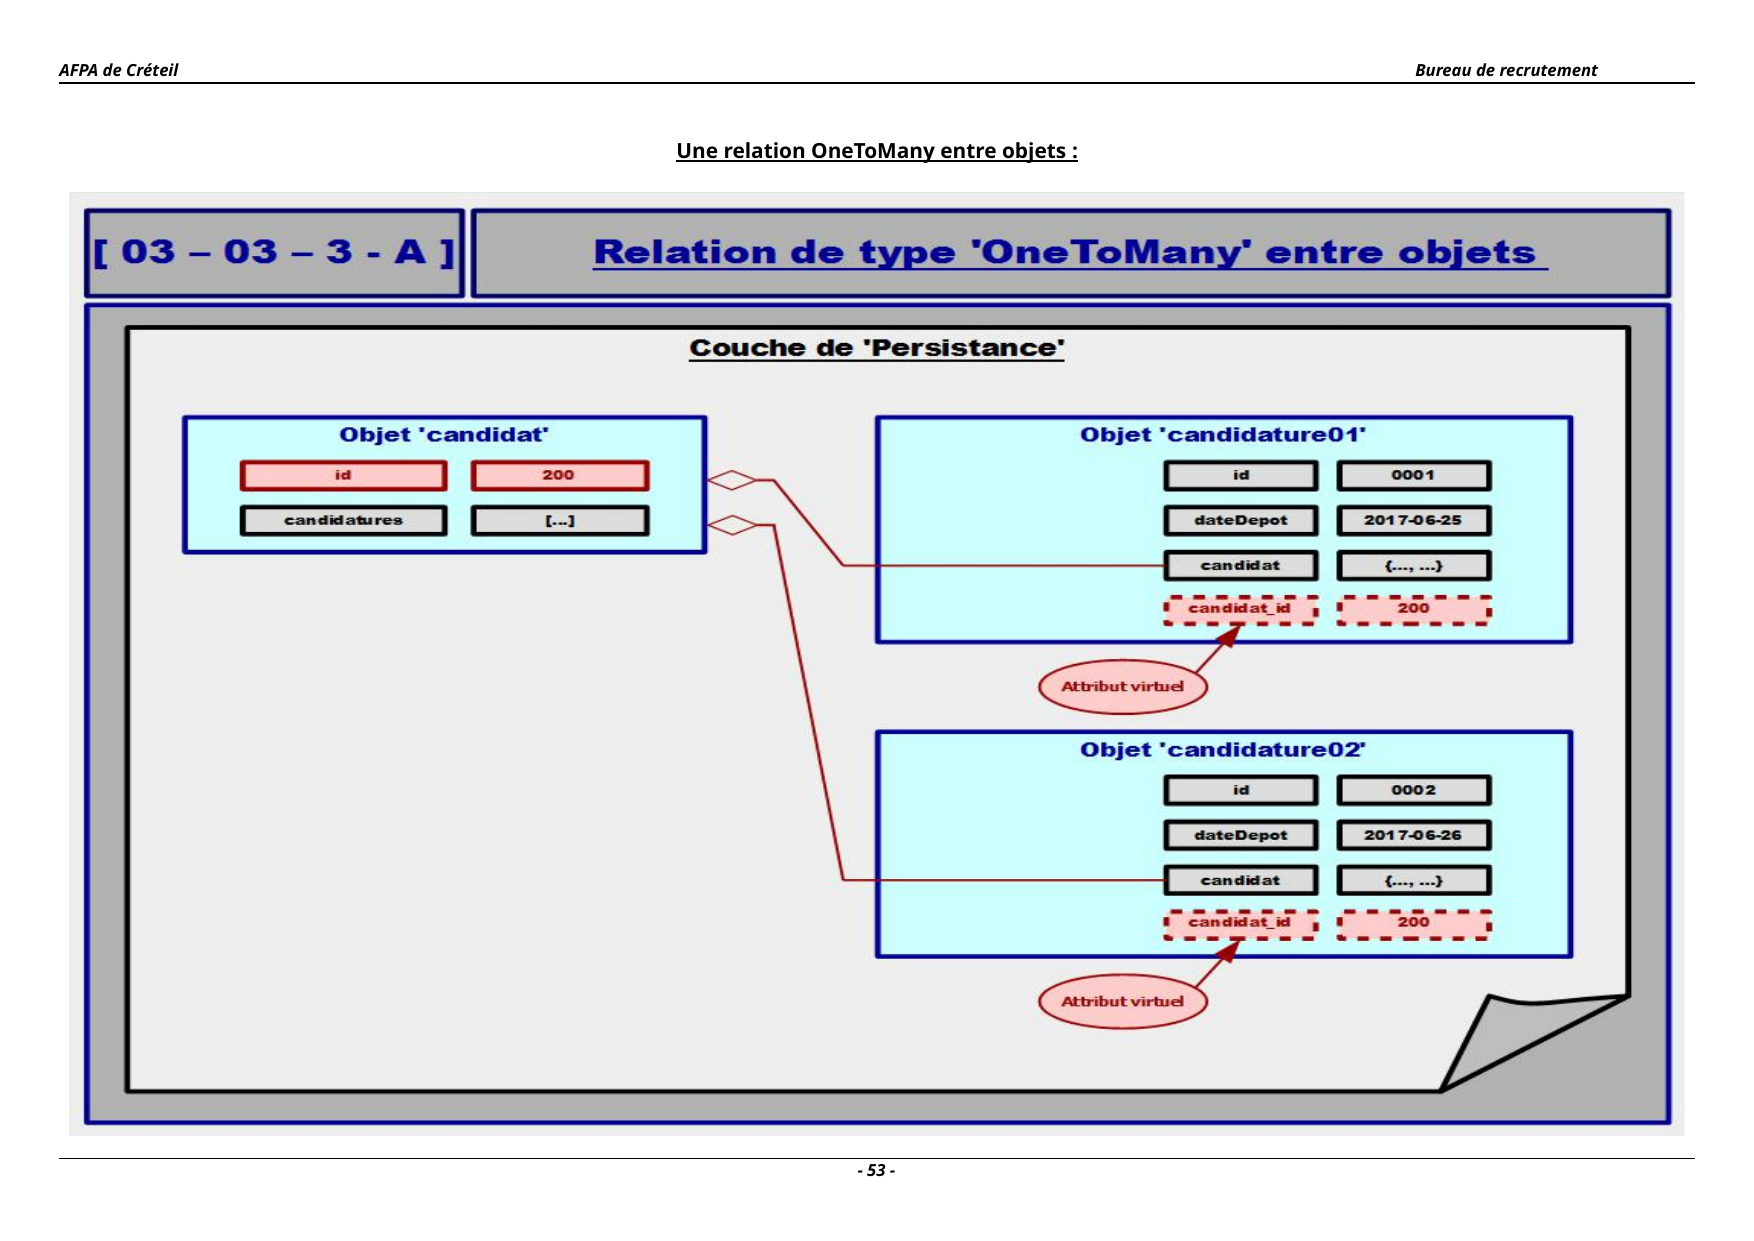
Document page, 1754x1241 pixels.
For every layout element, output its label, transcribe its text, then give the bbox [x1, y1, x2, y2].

picture [69, 192, 1685, 1136]
text Une relation OneToMany entre objets : [59, 136, 1695, 164]
